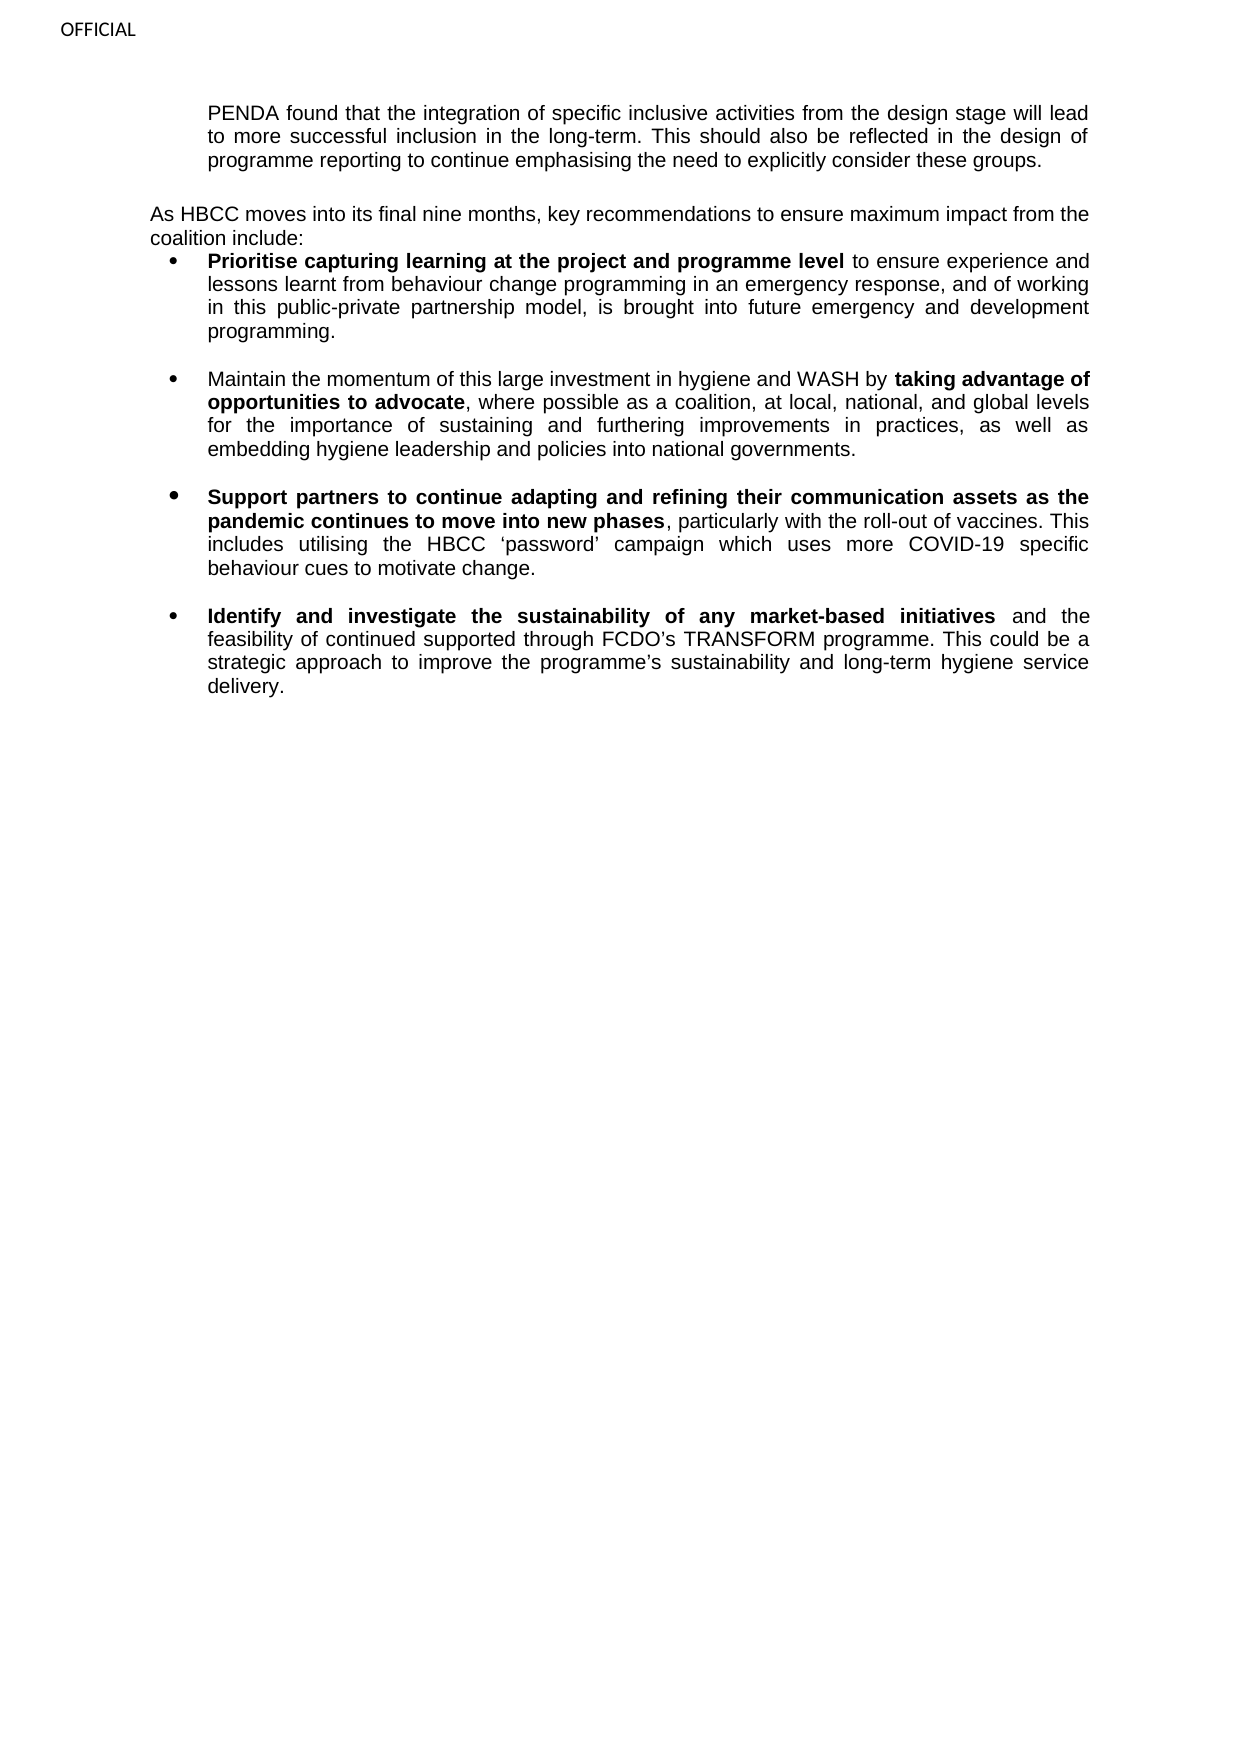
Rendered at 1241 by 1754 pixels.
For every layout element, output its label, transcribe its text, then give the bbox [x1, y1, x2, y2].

list Prioritise capturing learning at the project and programme level to ensure experience and lessons learnt from behaviour change programming in an emergency response, and of working in this public-private partnership model, is brought into future emergency and development programming. [169, 249, 1090, 342]
text As HBCC moves into its final nine months, key recommendations to ensure maximum impact from the coalition include: [150, 203, 1090, 249]
list PENDA found that the integration of specific inclusive activities from the design stage will lead to more successful inclusion in the long-term. This should also be reflected in the design of programme reporting to continue emphasising the need to explicitly consider these groups. [169, 102, 1090, 171]
list Maintain the momentum of this large investment in hygiene and WASH by taking advantage of opportunities to advocate, where possible as a coalition, at local, national, and global levels for the importance of sustaining and furthering improvements in practices, as well as embedding hygiene leadership and policies into national governments. [169, 367, 1090, 460]
list Identify and investigate the sustainability of any market-based initiatives and the feasibility of continued supported through FCDO’s TRANSFORM programme. This could be a strategic approach to improve the programme’s sustainability and long-term hygiene service delivery. [169, 604, 1090, 697]
list Support partners to continue adapting and refining their communication assets as the pandemic continues to move into new phases, particularly with the roll-out of vaccines. This includes utilising the HBCC ‘password’ campaign which uses more COVID-19 specific behaviour cues to motivate change. [169, 485, 1090, 579]
